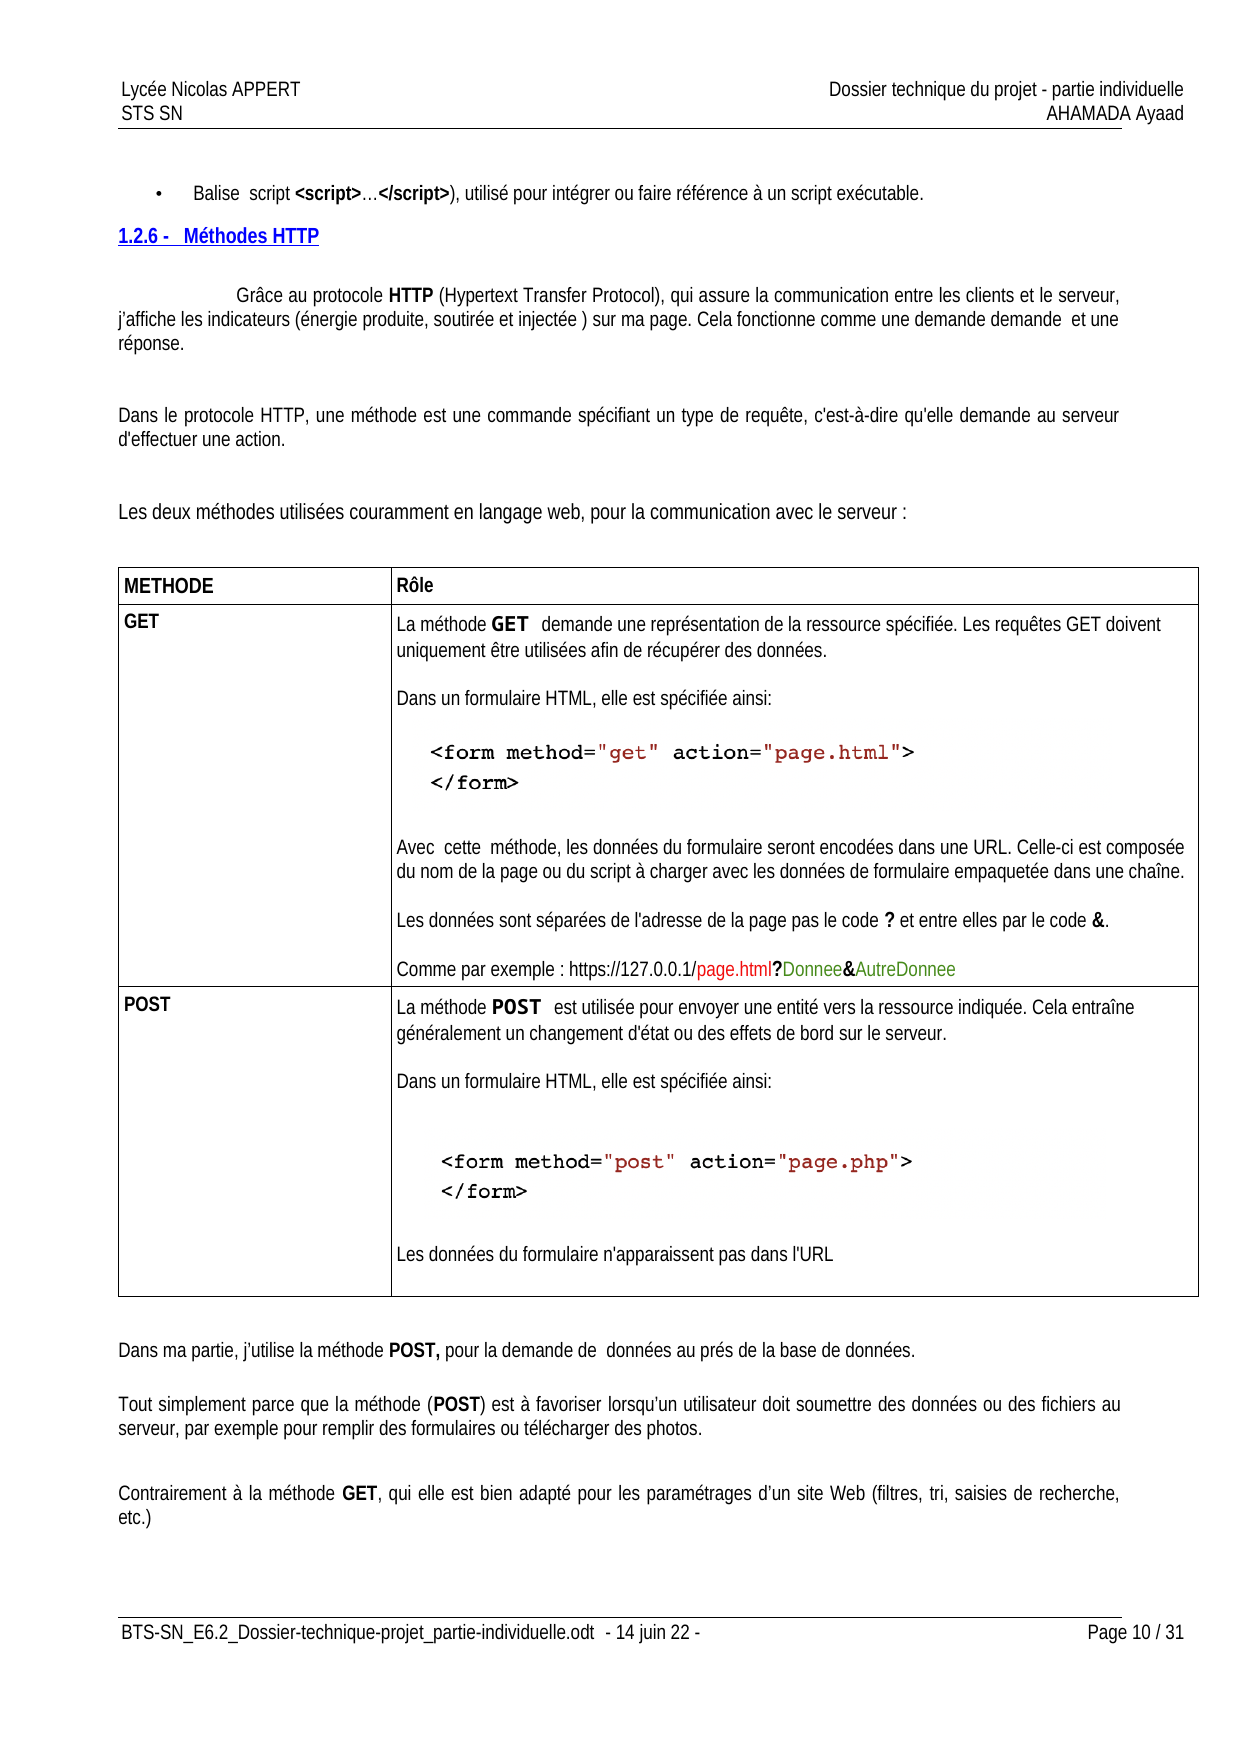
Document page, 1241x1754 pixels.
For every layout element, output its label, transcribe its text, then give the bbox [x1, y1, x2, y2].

text Grâce au protocole HTTP (Hypertext Transfer Protocol), qui assure la communication entre les clients et le serveur, j’affiche les indicateurs (énergie produite, soutirée et injectée ) sur ma page. Cela fonctionne comme une demande demande et une réponse. [118, 283, 1122, 354]
text Les deux méthodes utilisées couramment en langage web, pour la communication avec le serveur : [118, 499, 1122, 524]
table_header METHODE [119, 568, 391, 604]
list Tout simplement parce que la méthode (POST) est à favoriser lorsqu’un utilisateur doit soumettre des données ou des fichiers au serveur, par exemple pour remplir des formulaires ou télécharger des photos. [118, 1391, 1122, 1439]
text Contrairement à la méthode GET, qui elle est bien adapté pour les paramétrages d’un site Web (filtres, tri, saisies de recherche, etc.) [118, 1481, 1122, 1529]
picture [423, 1128, 1106, 1219]
picture [412, 718, 1113, 811]
text Dans ma partie, j’utilise la méthode POST, pour la demande de données au prés de la base de données. [118, 1338, 1122, 1386]
table_header Rôle [392, 568, 1198, 604]
table_cell La méthode GET demande une représentation de la ressource spécifiée. Les requêtes GET doivent uniquement être utilisées afin de récupérer des données. Dans un formulaire HTML, elle est spécifiée ainsi: Avec cette méthode, les données du formulaire seront encodées dans une URL. Celle-ci est composée du nom de la page ou du script à charger avec les données de formulaire empaquetée dans une chaîne. Les données sont séparées de l'adresse de la page pas le code ? et entre elles par le code &. Comme par exemple : https://127.0.0.1/page.html?Donnee&AutreDonnee [392, 605, 1198, 986]
table_cell La méthode POST est utilisée pour envoyer une entité vers la ressource indiquée. Cela entraîne généralement un changement d'état ou des effets de bord sur le serveur. Dans un formulaire HTML, elle est spécifiée ainsi: Les données du formulaire n'apparaissent pas dans l'URL [392, 987, 1198, 1296]
text Dans le protocole HTTP, une méthode est une commande spécifiant un type de requête, c'est-à-dire qu'elle demande au serveur d'effectuer une action. [118, 403, 1122, 451]
table_cell POST [119, 987, 391, 1296]
subtitle Méthodes HTTP [118, 223, 1122, 277]
list Balise script <script>…</script>), utilisé pour intégrer ou faire référence à un script exécutable. [156, 181, 1122, 205]
table_cell GET [119, 605, 391, 986]
